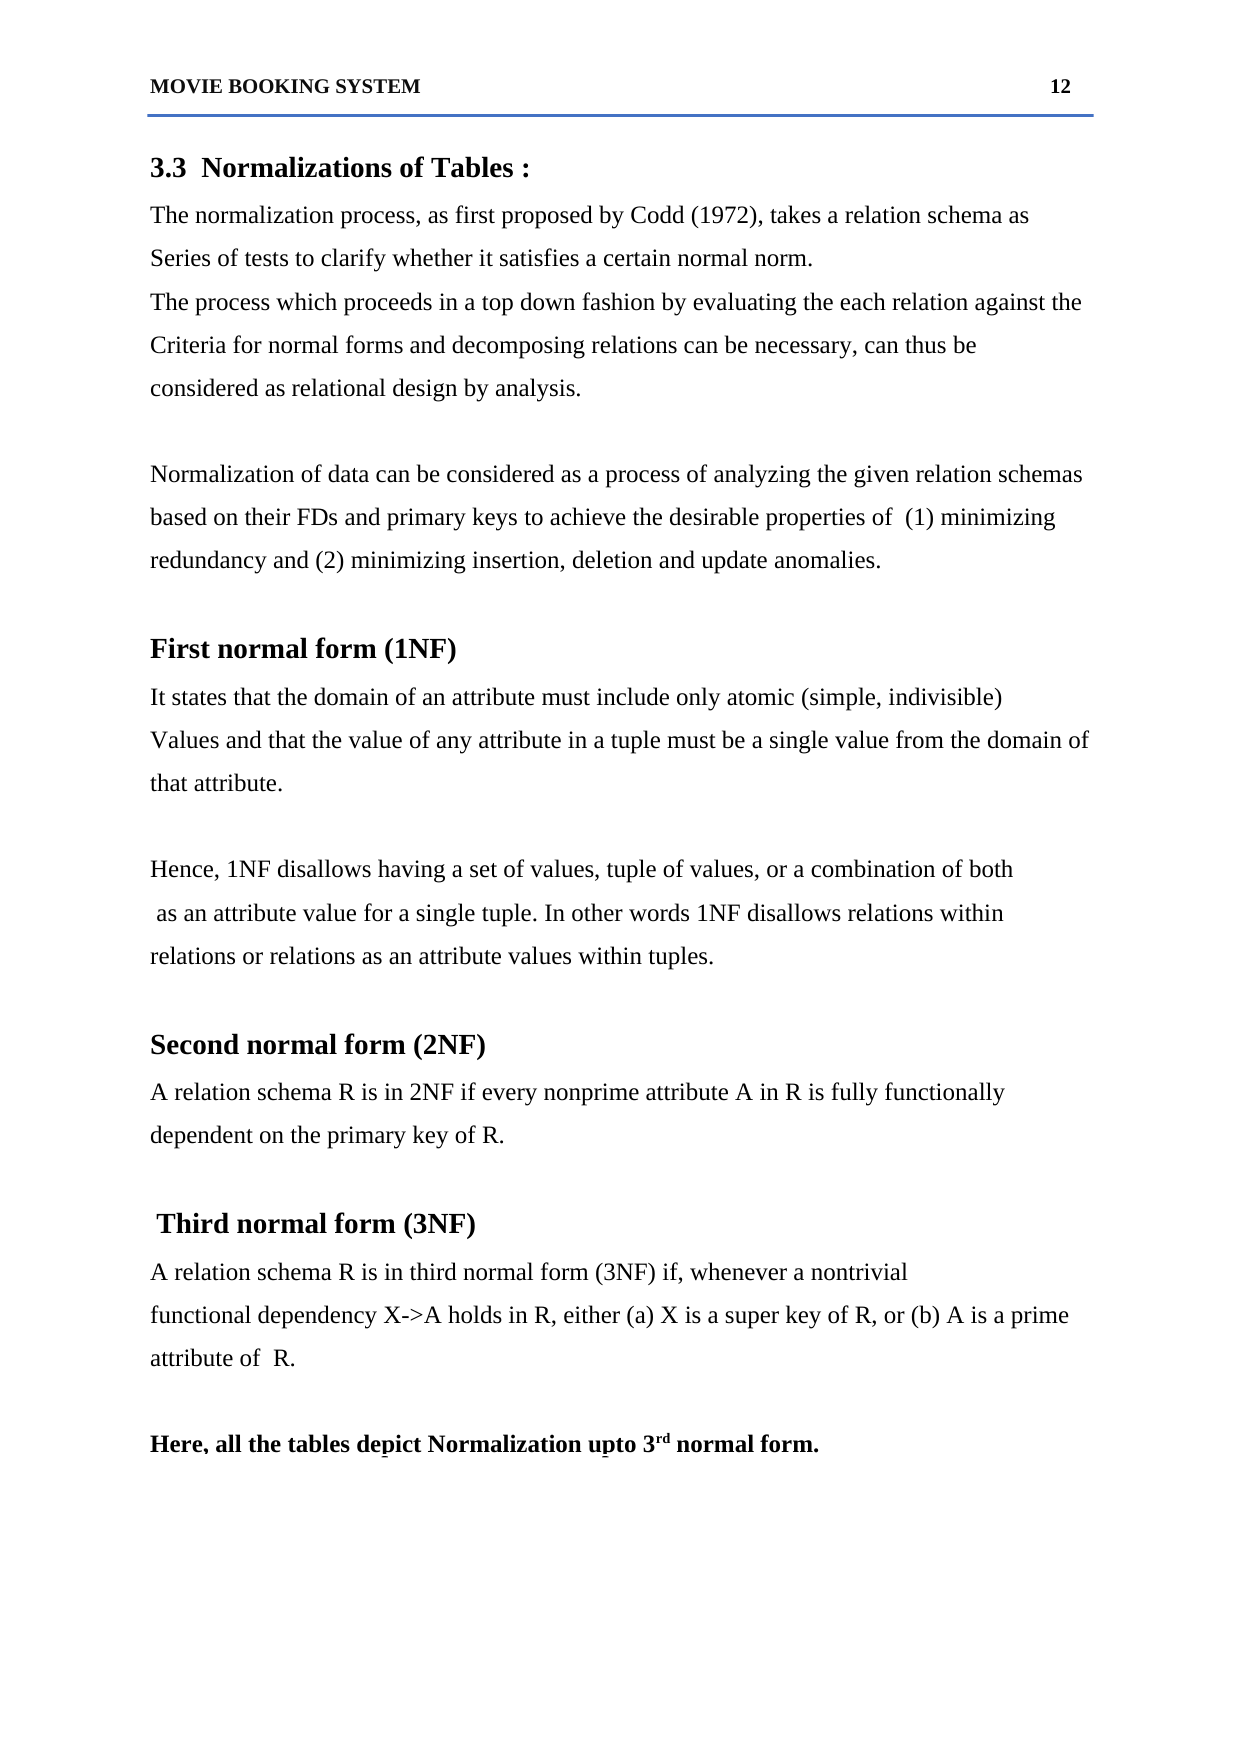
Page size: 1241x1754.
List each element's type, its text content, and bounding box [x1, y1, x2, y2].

text Normalization of data can be considered as a process of analyzing the given relation schemas [150, 459, 1090, 488]
text A relation schema R is in third normal form (3NF) if, whenever a nontrivial [150, 1257, 1090, 1286]
text The normalization process, as first proposed by Codd (1972), takes a relation schema as [150, 200, 1090, 229]
text relations or relations as an attribute values within tuples. [150, 941, 1090, 969]
text as an attribute value for a single tuple. In other words 1NF disallows relations within [150, 898, 1090, 926]
text Here, all the tables depict Normalization upto 3rd normal form. [150, 1429, 1090, 1458]
text functional dependency X->A holds in R, either (a) X is a super key of R, or (b) A is a prime [150, 1300, 1090, 1329]
text Values and that the value of any attribute in a tuple must be a single value from the domain of [150, 725, 1090, 754]
text 3.3 Normalizations of Tables : [150, 150, 1090, 184]
text considered as relational design by analysis. [150, 373, 1090, 402]
text based on their FDs and primary keys to achieve the desirable properties of (1) minimizing [150, 502, 1090, 531]
text Criteria for normal forms and decomposing relations can be necessary, can thus be [150, 330, 1090, 358]
text dependent on the primary key of R. [150, 1120, 1090, 1149]
text attribute of R. [150, 1343, 1090, 1372]
text The process which proceeds in a top down fashion by evaluating the each relation against the [150, 287, 1090, 315]
text Second normal form (2NF) [150, 1027, 1090, 1061]
text Hence, 1NF disallows having a set of values, tuple of values, or a combination of both [150, 854, 1090, 883]
text A relation schema R is in 2NF if every nonprime attribute A in R is fully functionally [150, 1077, 1090, 1106]
text Third normal form (3NF) [150, 1207, 1090, 1240]
text First normal form (1NF) [150, 632, 1090, 665]
text redundancy and (2) minimizing insertion, deletion and update anomalies. [150, 545, 1090, 574]
text Series of tests to clarify whether it satisfies a certain normal norm. [150, 243, 1090, 272]
text that attribute. [150, 768, 1090, 797]
text It states that the domain of an attribute must include only atomic (simple, indivisible) [150, 682, 1090, 711]
